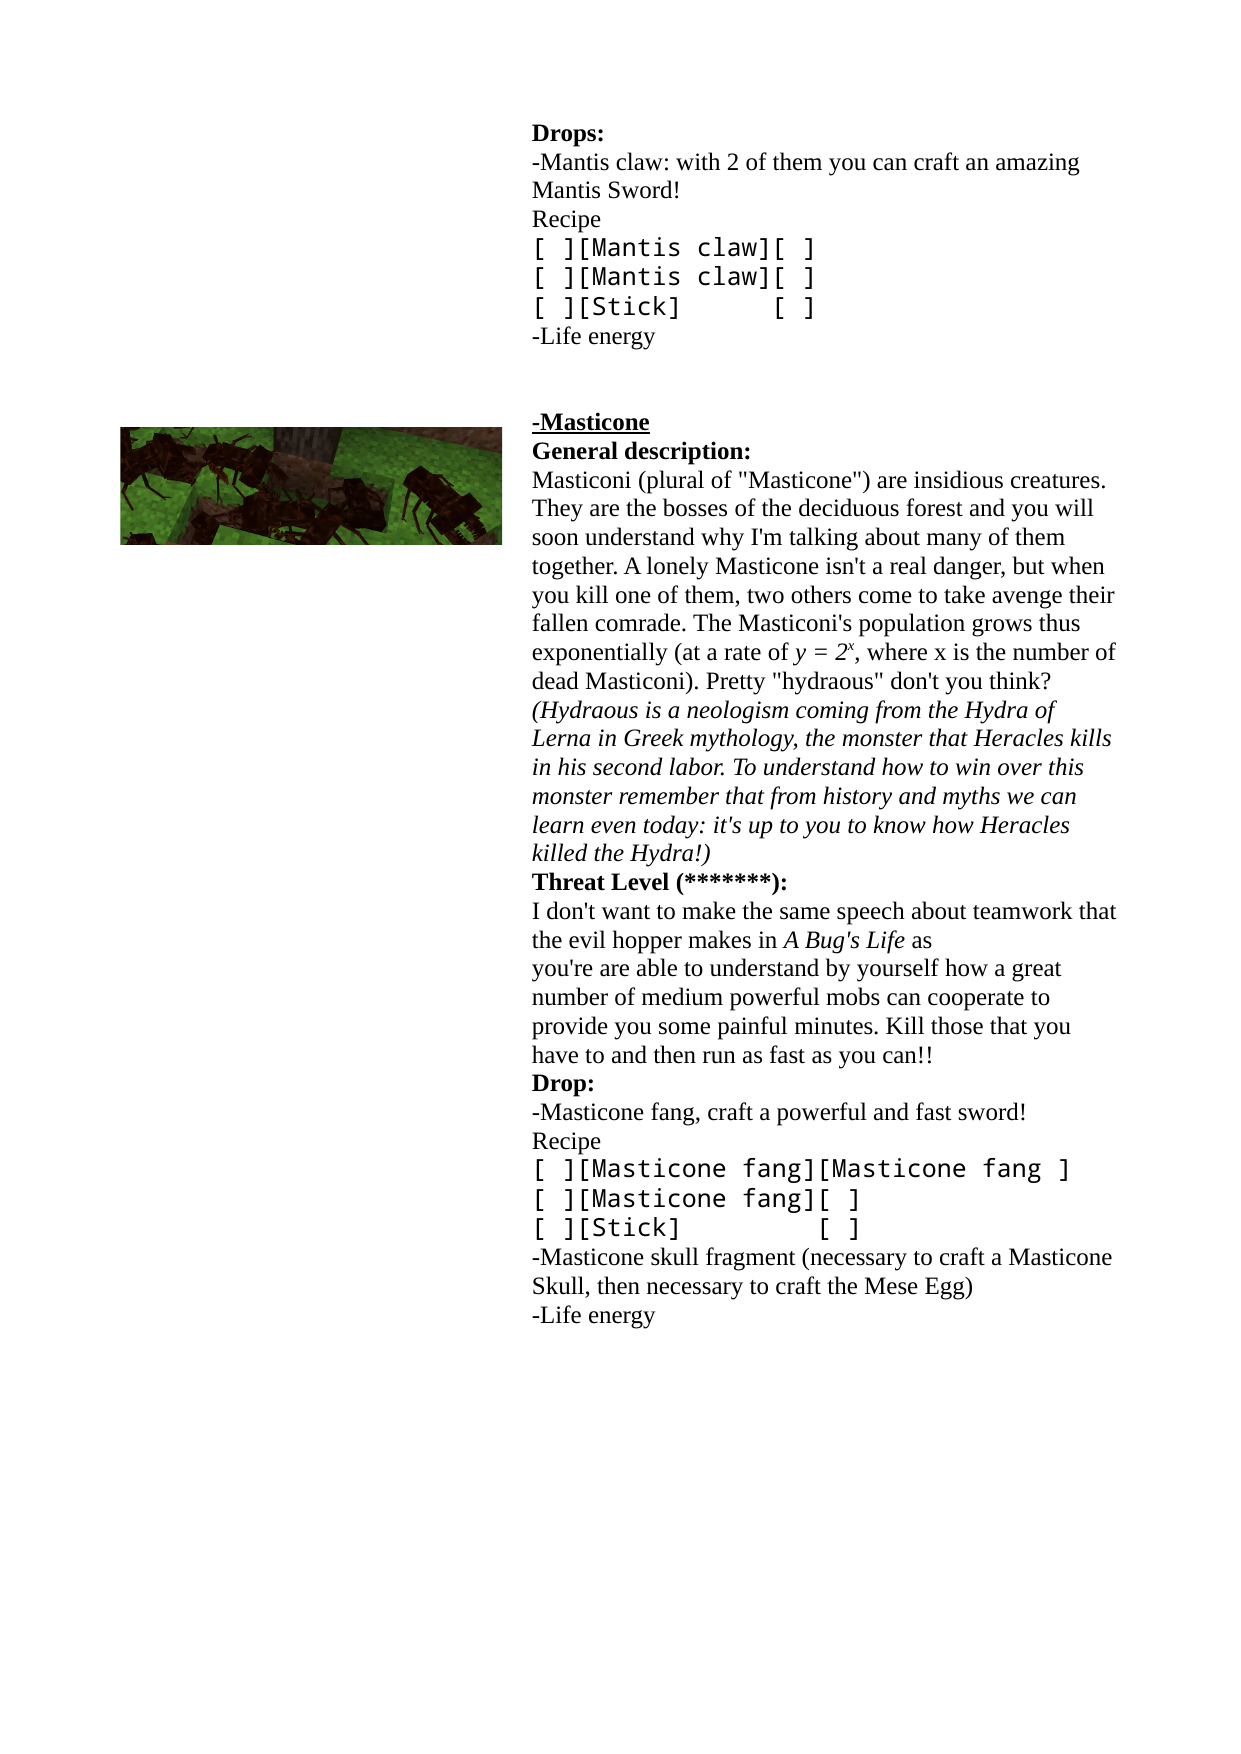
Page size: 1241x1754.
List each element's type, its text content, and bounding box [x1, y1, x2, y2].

text [ ][Mantis claw][ ] [532, 233, 1122, 262]
text -Masticone fang, craft a powerful and fast sword! [532, 1097, 1122, 1126]
text [ ][Stick] [ ] [532, 1213, 1122, 1242]
picture [120, 427, 503, 545]
text Drop: [532, 1068, 1122, 1097]
text [ ][Stick] [ ] [532, 292, 1122, 321]
text I don't want to make the same speech about teamwork that the evil hopper makes in A Bug's Life as [532, 896, 1122, 953]
text Recipe [532, 204, 1122, 233]
text Masticoni (plural of "Masticone") are insidious creatures. They are the bosses of the deciduous forest and you will soon understand why I'm talking about many of them together. A lonely Masticone isn't a real danger, but when you kill one of them, two others come to take avenge their fallen comrade. The Masticoni's population grows thus exponentially (at a rate of y = 2x, where x is the number of dead Masticoni). Pretty "hydraous" don't you think? (Hydraous is a neologism coming from the Hydra of Lerna in Greek mythology, the monster that Heracles kills in his second labor. To understand how to win over this monster remember that from history and myths we can learn even today: it's up to you to know how Heracles killed the Hydra!) [532, 465, 1122, 867]
text -Life energy [532, 321, 1122, 350]
text -Masticone [532, 407, 1122, 436]
text Recipe [532, 1126, 1122, 1155]
text -Life energy [532, 1300, 1122, 1329]
text [ ][Masticone fang][ ] [532, 1184, 1122, 1213]
text General description: [532, 436, 1122, 465]
text [ ][Masticone fang][Masticone fang ] [532, 1155, 1122, 1184]
text -Masticone skull fragment (necessary to craft a Masticone Skull, then necessary to craft the Mese Egg) [532, 1242, 1122, 1300]
text -Mantis claw: with 2 of them you can craft an amazing Mantis Sword! [532, 147, 1122, 204]
text Threat Level (*******): [532, 867, 1122, 896]
text you're are able to understand by yourself how a great number of medium powerful mobs can cooperate to provide you some painful minutes. Kill those that you have to and then run as fast as you can!! [532, 953, 1122, 1068]
text Drops: [532, 118, 1122, 147]
text [ ][Mantis claw][ ] [532, 262, 1122, 292]
